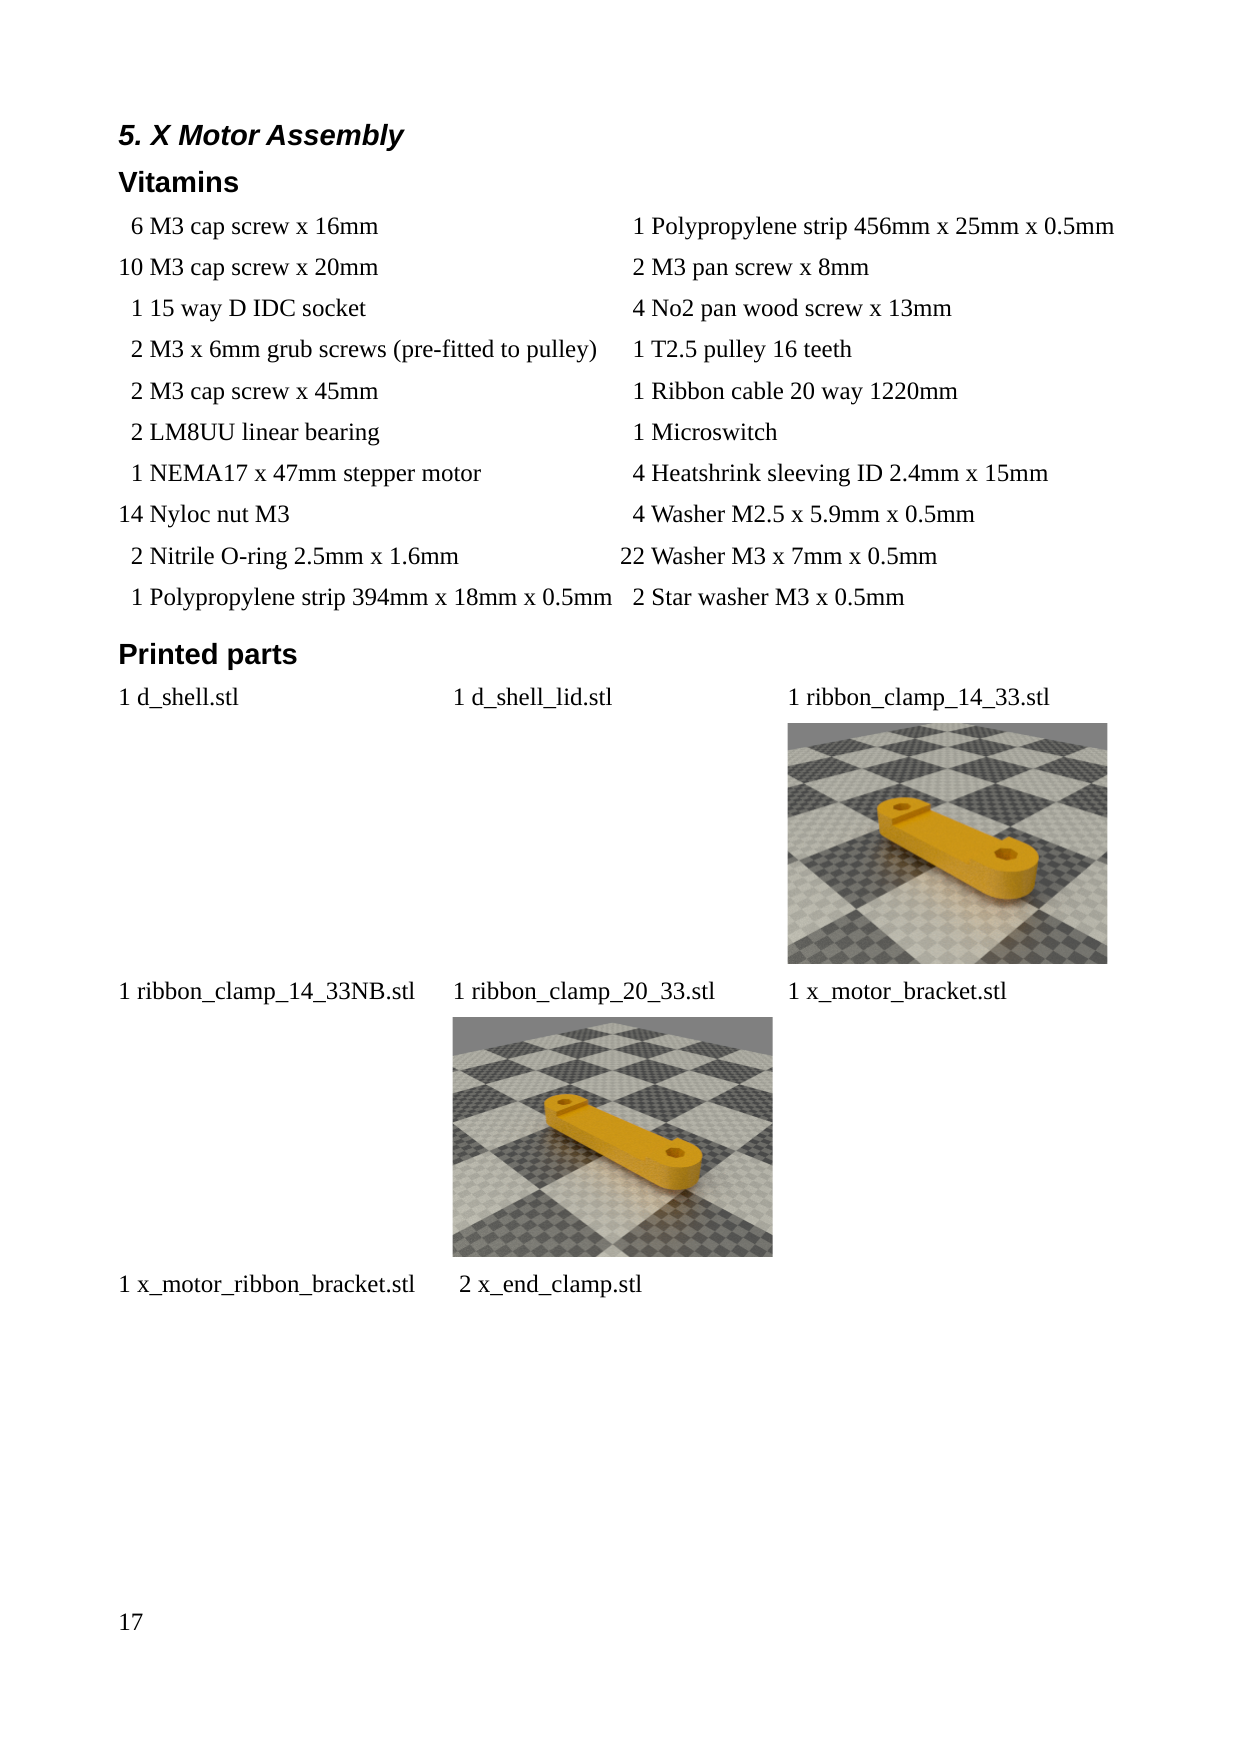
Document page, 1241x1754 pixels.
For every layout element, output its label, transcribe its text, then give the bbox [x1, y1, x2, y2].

table_header 1 d_shell.stl [118, 682, 453, 976]
picture [452, 1017, 773, 1257]
table_cell 1 x_motor_bracket.stl [788, 976, 1122, 1269]
table_cell [788, 1270, 1122, 1563]
table_cell 1 ribbon_clamp_20_33.stl [453, 976, 787, 1269]
subtitle X Motor Assembly [118, 118, 1122, 152]
table_header 1 d_shell_lid.stl [453, 682, 787, 976]
table_header 6 M3 cap screw x 16mm 10 M3 cap screw x 20mm 1 15 way D IDC socket 2 M3 x 6mm grub screws (pre-fitted to pulley) 2 M3 cap screw x 45mm 2 LM8UU linear bearing 1 NEMA17 x 47mm stepper motor 14 Nyloc nut M3 2 Nitrile O-ring 2.5mm x 1.6mm 1 Polypropylene strip 394mm x 18mm x 0.5mm [118, 211, 620, 623]
table_cell 1 ribbon_clamp_14_33NB.stl [118, 976, 453, 1269]
subtitle Vitamins [118, 165, 1122, 199]
table_header 1 ribbon_clamp_14_33.stl [788, 682, 1122, 976]
subtitle Printed parts [118, 637, 1122, 670]
table_cell 2 x_end_clamp.stl [453, 1270, 787, 1563]
table_cell 1 x_motor_ribbon_bracket.stl [118, 1270, 453, 1563]
table_header 1 Polypropylene strip 456mm x 25mm x 0.5mm 2 M3 pan screw x 8mm 4 No2 pan wood screw x 13mm 1 T2.5 pulley 16 teeth 1 Ribbon cable 20 way 1220mm 1 Microswitch 4 Heatshrink sleeving ID 2.4mm x 15mm 4 Washer M2.5 x 5.9mm x 0.5mm 22 Washer M3 x 7mm x 0.5mm 2 Star washer M3 x 0.5mm [620, 211, 1122, 623]
picture [787, 723, 1108, 964]
